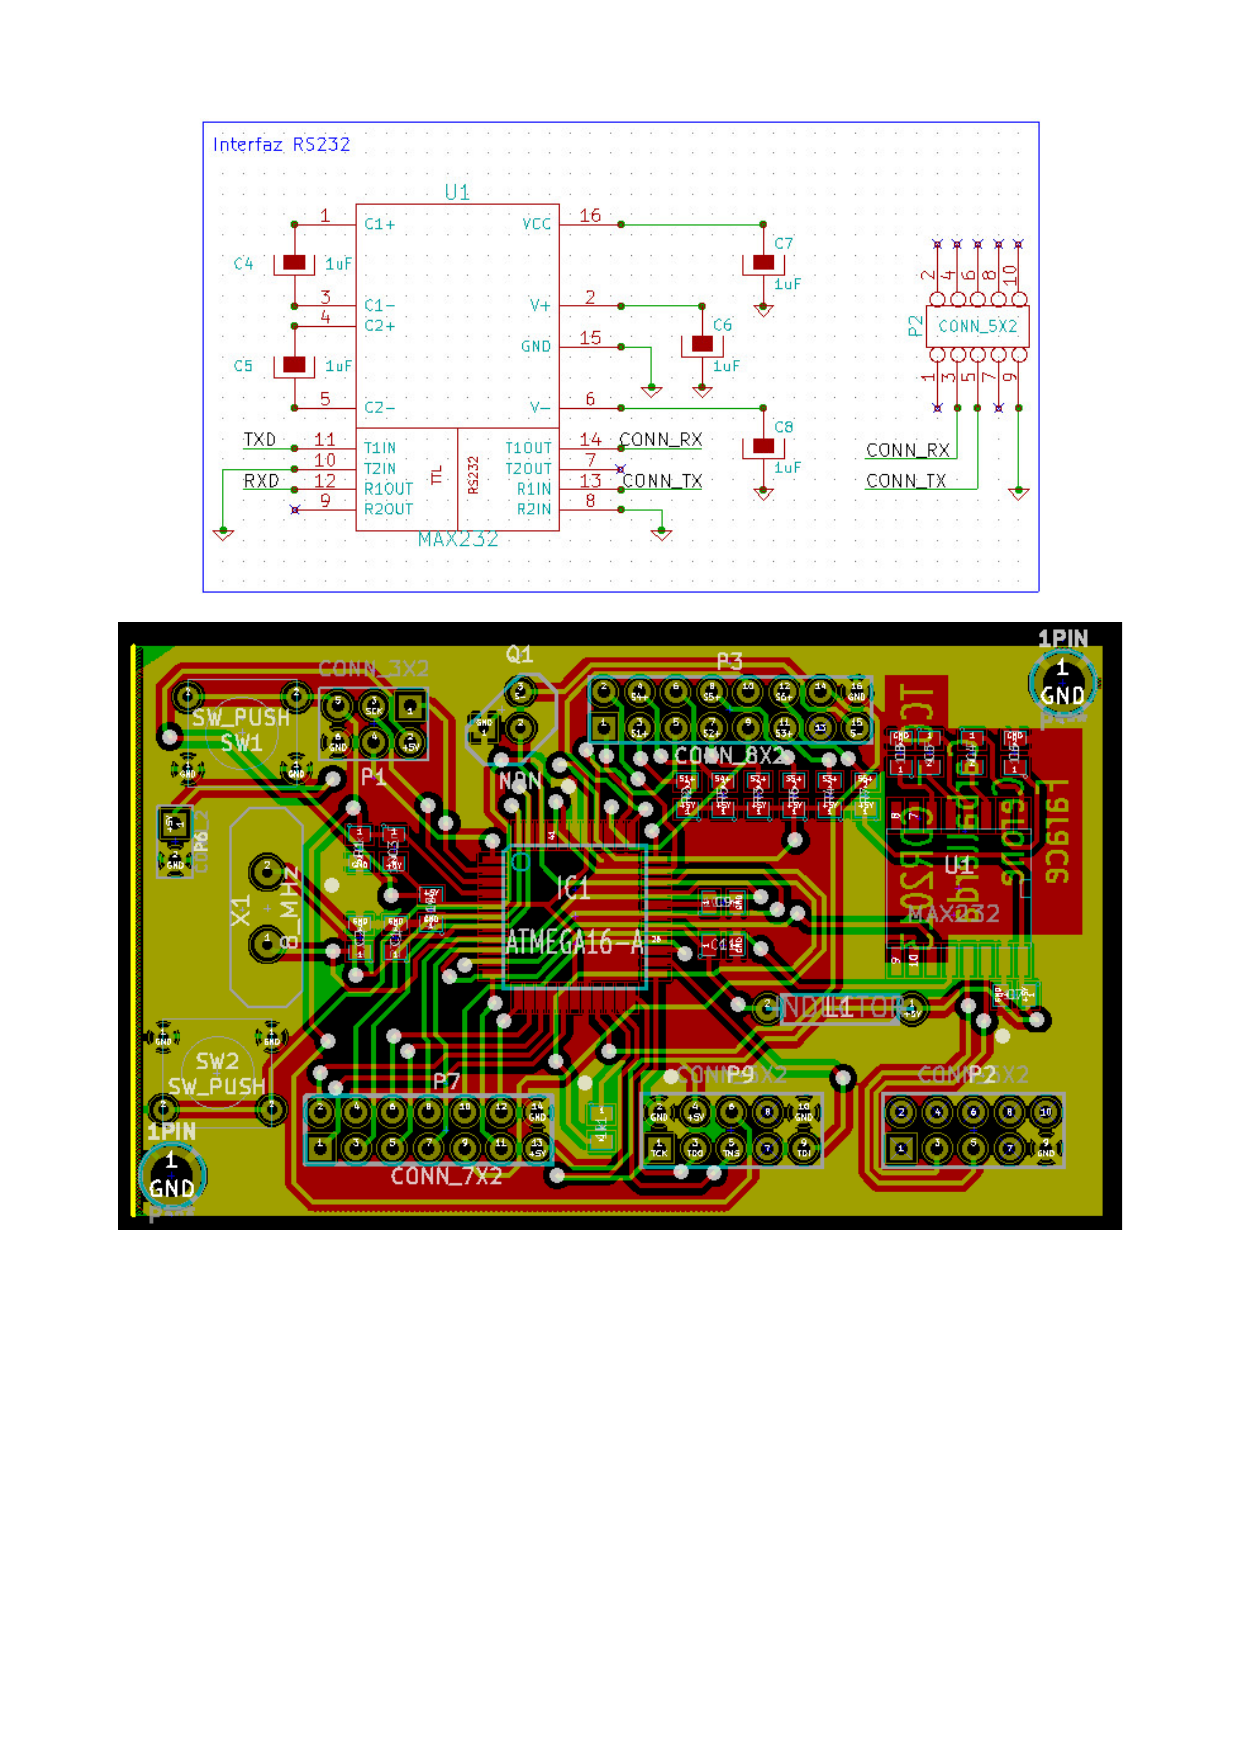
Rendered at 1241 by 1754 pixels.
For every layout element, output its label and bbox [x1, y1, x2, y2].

picture [199, 118, 1041, 594]
picture [118, 622, 1123, 1230]
